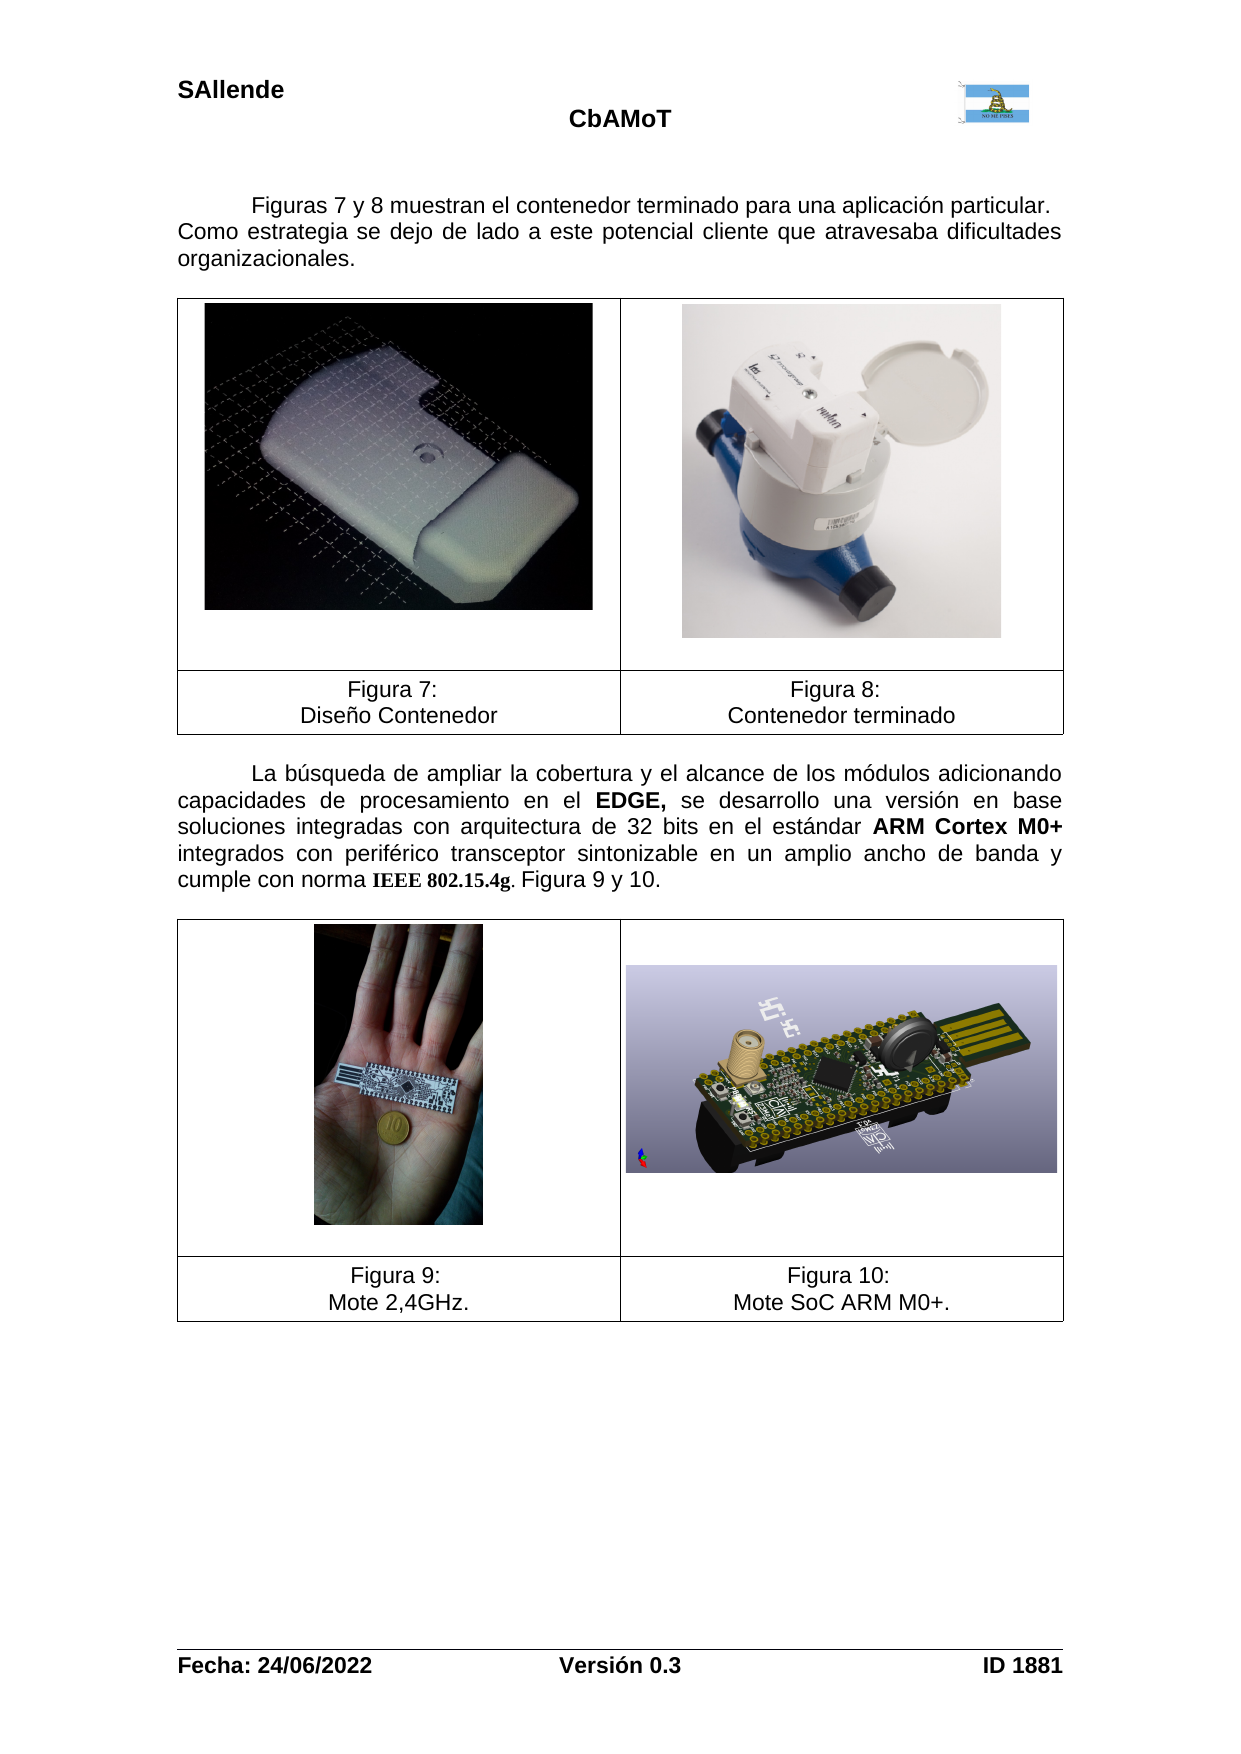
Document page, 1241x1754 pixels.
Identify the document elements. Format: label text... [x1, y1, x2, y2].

table_cell Figura 7: Diseño Contenedor [178, 671, 620, 734]
picture [625, 965, 1058, 1173]
table_header [621, 920, 1063, 1256]
text Como estrategia se dejo de lado a este potencial cliente que atravesaba dificultades organizacionales. [177, 218, 1063, 271]
text Figuras 7 y 8 muestran el contenedor terminado para una aplicación particular. [177, 192, 1063, 218]
table_cell Figura 9: Mote 2,4GHz. [178, 1257, 620, 1321]
table_header [621, 299, 1063, 670]
table_cell Figura 10: Mote SoC ARM M0+. [621, 1257, 1063, 1321]
picture [204, 303, 593, 610]
text La búsqueda de ampliar la cobertura y el alcance de los módulos adicionando capacidades de procesamiento en el EDGE, se desarrollo una versión en base soluciones integradas con arquitectura de 32 bits en el estándar ARM Cortex M0+ integrados con periférico transceptor sintonizable en un amplio ancho de banda y cumple con norma IEEE 802.15.4g. Figura 9 y 10. [177, 760, 1063, 892]
table_header [178, 299, 620, 670]
picture [682, 304, 1002, 638]
picture [314, 924, 483, 1225]
table_cell Figura 8: Contenedor terminado [621, 671, 1063, 734]
table_header [178, 920, 620, 1256]
picture [954, 79, 1033, 126]
